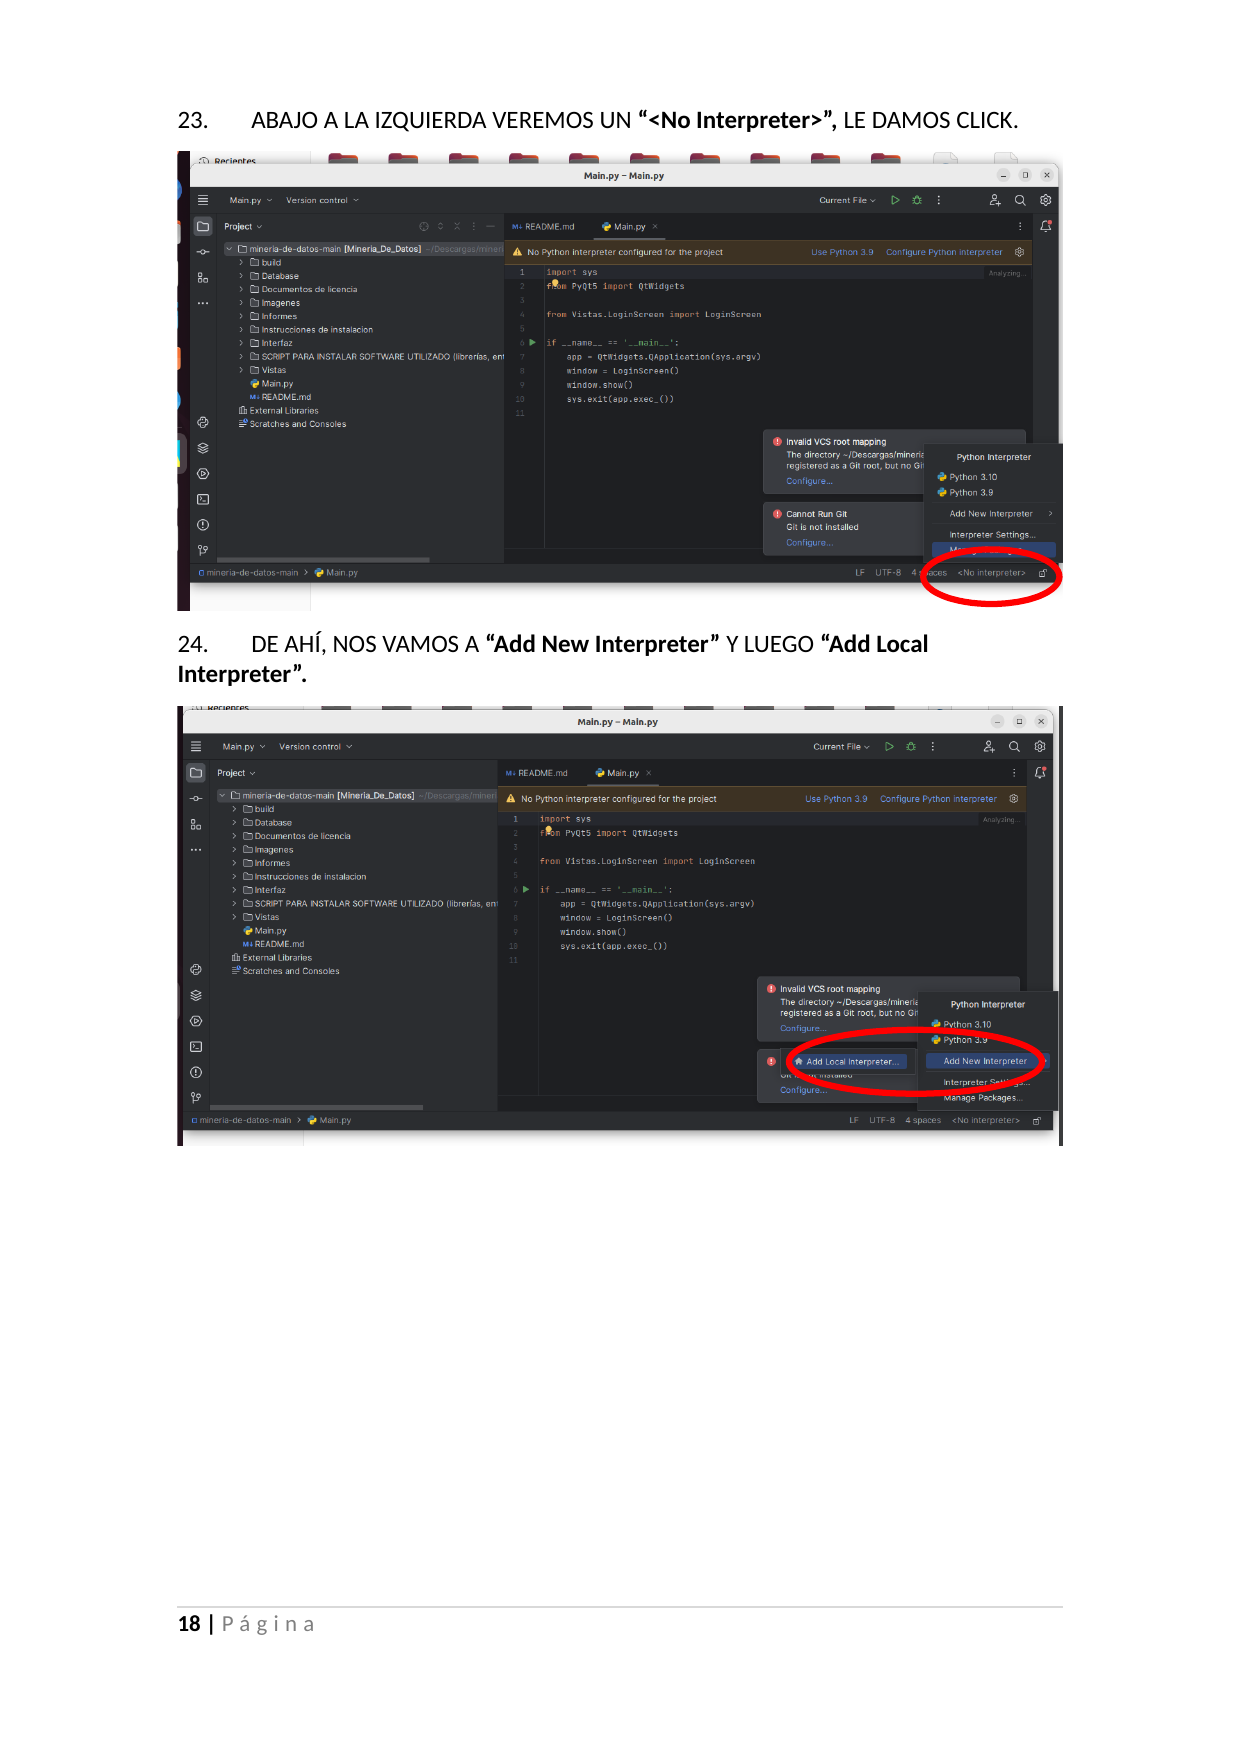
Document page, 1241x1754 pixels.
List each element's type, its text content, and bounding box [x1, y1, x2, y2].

list ABAJO A LA IZQUIERDA VEREMOS UN “<No Interpreter>”, LE DAMOS CLICK. [177, 104, 1063, 135]
list DE AHÍ, NOS VAMOS A “Add New Interpreter” Y LUEGO “Add Local Interpreter”. [177, 628, 1063, 689]
